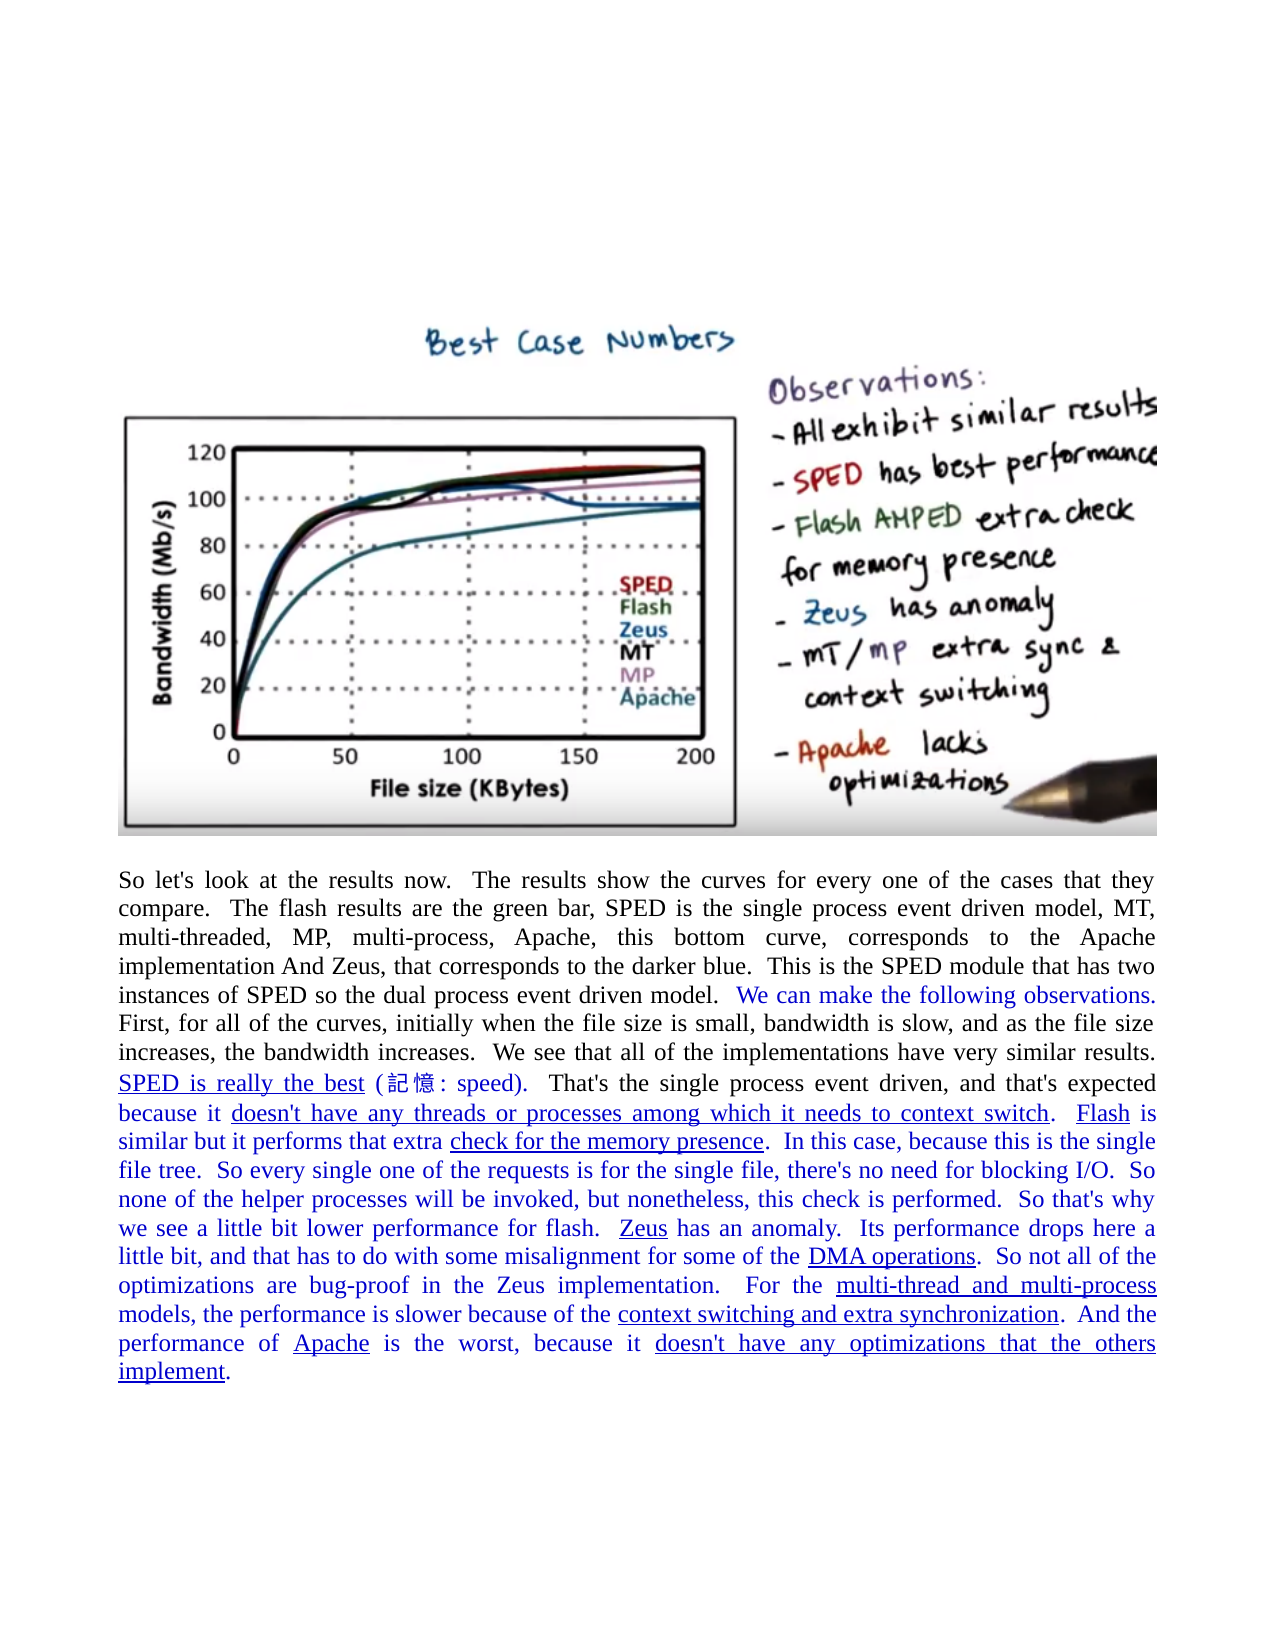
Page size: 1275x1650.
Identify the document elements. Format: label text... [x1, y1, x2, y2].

picture [118, 319, 1157, 836]
text So let's look at the results now. The results show the curves for every one of the cases that they compare. The flash results are the green bar, SPED is the single process event driven model, MT, multi-threaded, MP, multi-process, Apache, this bottom curve, corresponds to the Apache implementation And Zeus, that corresponds to the darker blue. This is the SPED module that has two instances of SPED so the dual process event driven model. We can make the following observations. First, for all of the curves, initially when the file size is small, bandwidth is slow, and as the file size increases, the bandwidth increases. We see that all of the implementations have very similar results. SPED is really the best (記憶: speed). That's the single process event driven, and that's expected because it doesn't have any threads or processes among which it needs to context switch. Flash is similar but it performs that extra check for the memory presence. In this case, because this is the single file tree. So every single one of the requests is for the single file, there's no need for blocking I/O. So none of the helper processes will be invoked, but nonetheless, this check is performed. So that's why we see a little bit lower performance for flash. Zeus has an anomaly. Its performance drops here a little bit, and that has to do with some misalignment for some of the DMA operations. So not all of the optimizations are bug-proof in the Zeus implementation. For the multi-thread and multi-process models, the performance is slower because of the context switching and extra synchronization. And the performance of Apache is the worst, because it doesn't have any optimizations that the others implement. [118, 865, 1157, 1385]
